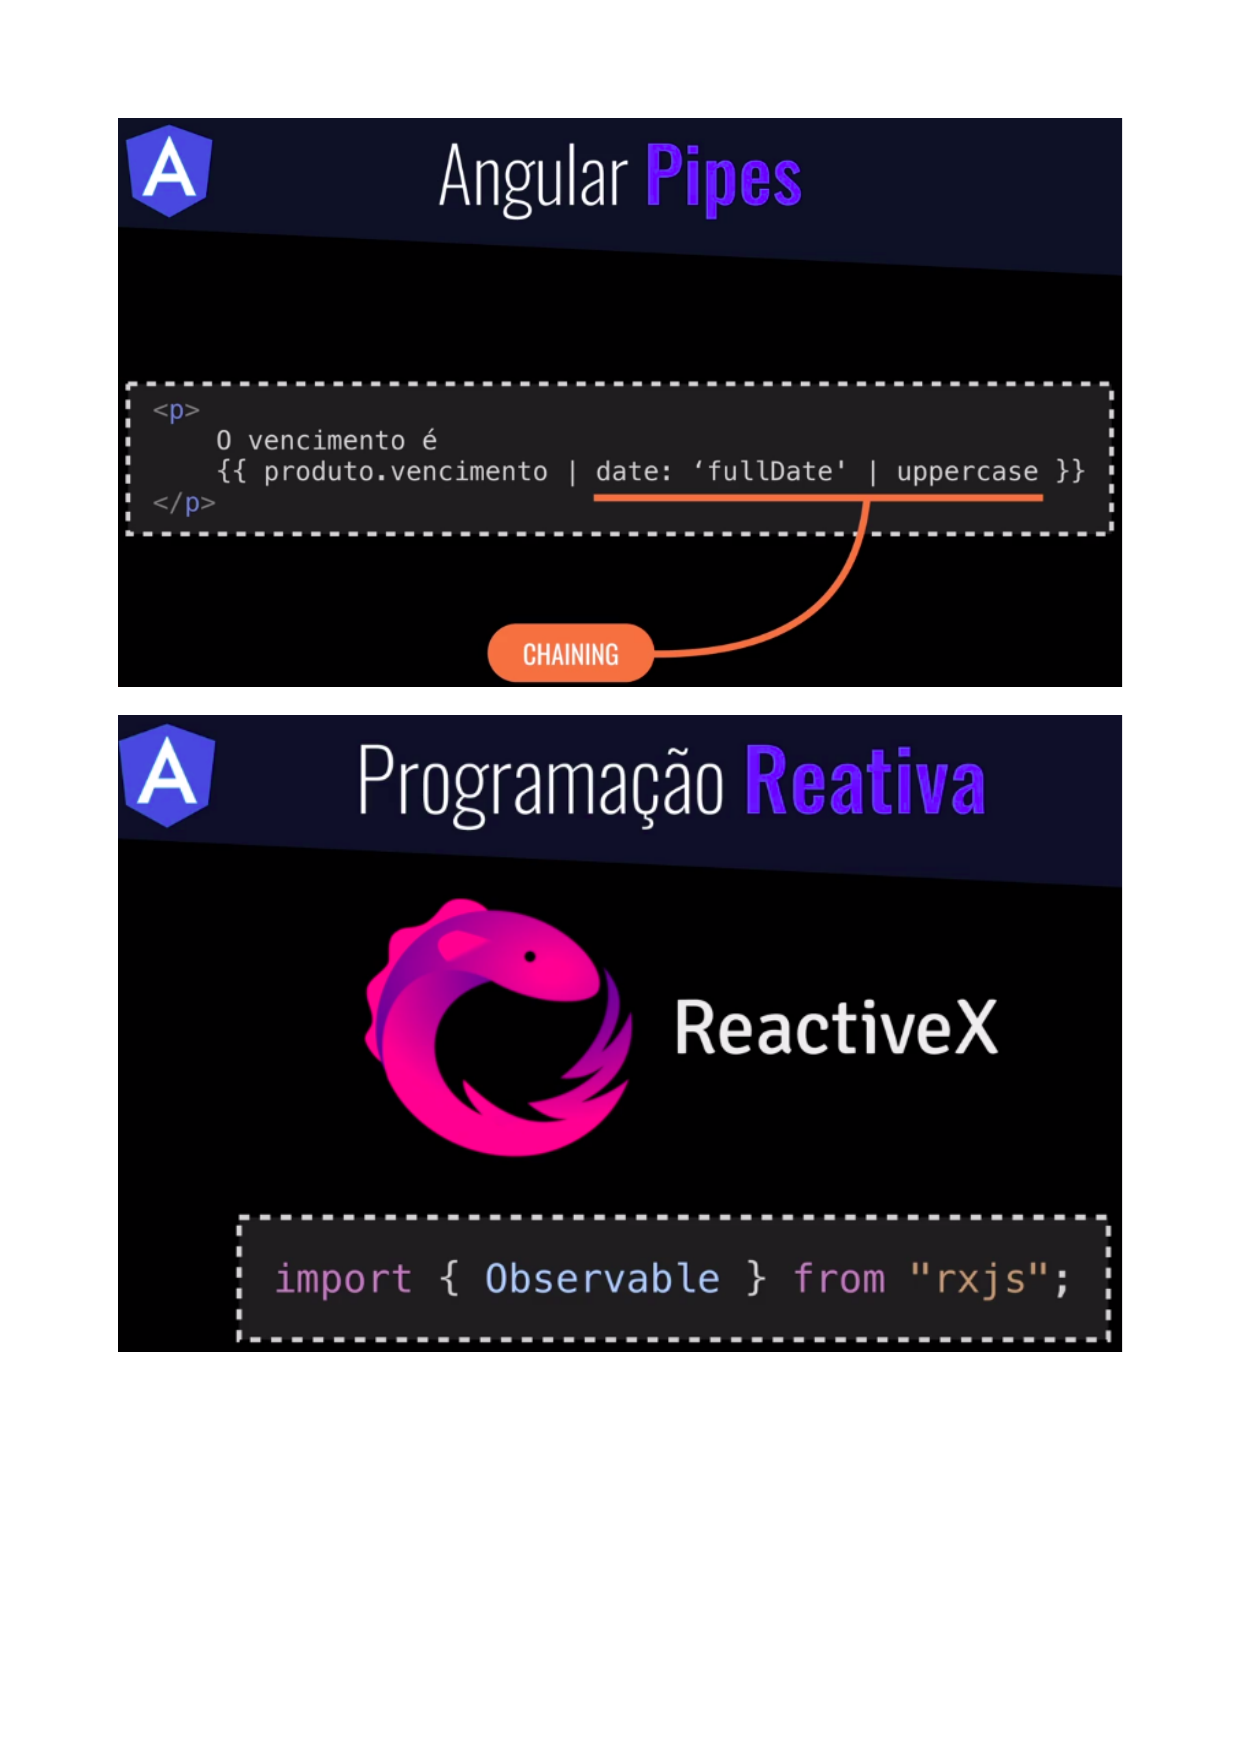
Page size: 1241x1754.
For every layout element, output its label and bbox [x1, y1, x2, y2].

picture [118, 715, 1123, 1352]
picture [118, 118, 1123, 687]
